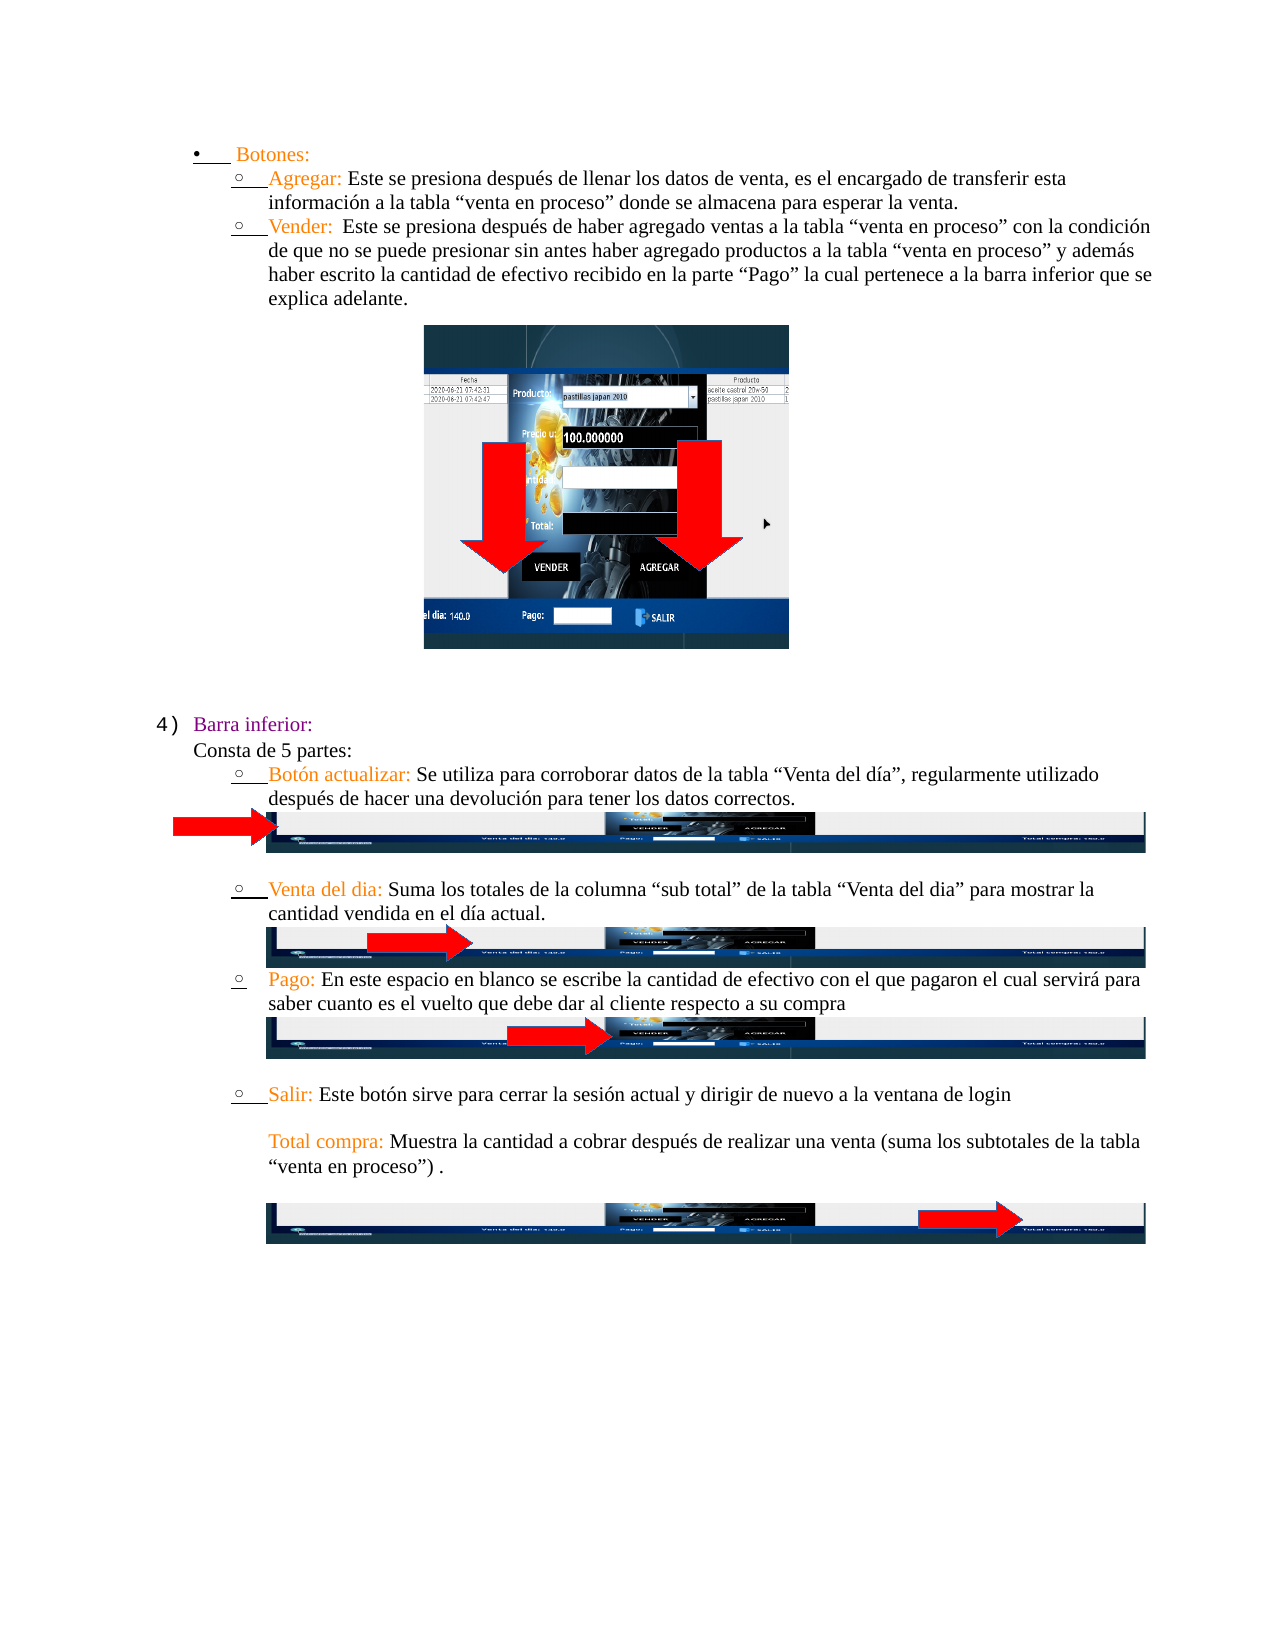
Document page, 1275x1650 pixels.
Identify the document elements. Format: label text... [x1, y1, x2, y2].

list Pago: En este espacio en blanco se escribe la cantidad de efectivo con el que pagaron el cual servirá para saber cuanto es el vuelto que debe dar al cliente respecto a su compra [231, 948, 1157, 1015]
list Vender: Este se presiona después de haber agregado ventas a la tabla “venta en proceso” con la condición de que no se puede presionar sin antes haber agregado productos a la tabla “venta en proceso” y además haber escrito la cantidad de efectivo recibido en la parte “Pago” la cual pertenece a la barra inferior que se explica adelante. [231, 214, 1157, 310]
list Salir: Este botón sirve para cerrar la sesión actual y dirigir de nuevo a la ventana de login [231, 1082, 1157, 1106]
picture [266, 818, 1146, 853]
picture [266, 1209, 1146, 1244]
list Botones: [193, 142, 1157, 166]
picture [266, 932, 1146, 968]
list Total compra: Muestra la cantidad a cobrar después de realizar una venta (suma los subtotales de la tabla “venta en proceso”) . [231, 1129, 1157, 1178]
list Botón actualizar: Se utiliza para corroborar datos de la tabla “Venta del día”, regularmente utilizado después de hacer una devolución para tener los datos correctos. [231, 762, 1157, 810]
list Barra inferior: [156, 712, 1157, 738]
picture [451, 325, 765, 649]
list Venta del dia: Suma los totales de la columna “sub total” de la tabla “Venta del dia” para mostrar la cantidad vendida en el día actual. [231, 876, 1157, 924]
list Consta de 5 partes: [156, 738, 1157, 762]
list Agregar: Este se presiona después de llenar los datos de venta, es el encargado de transferir esta información a la tabla “venta en proceso” donde se almacena para esperar la venta. [231, 166, 1157, 214]
picture [266, 1023, 1146, 1059]
